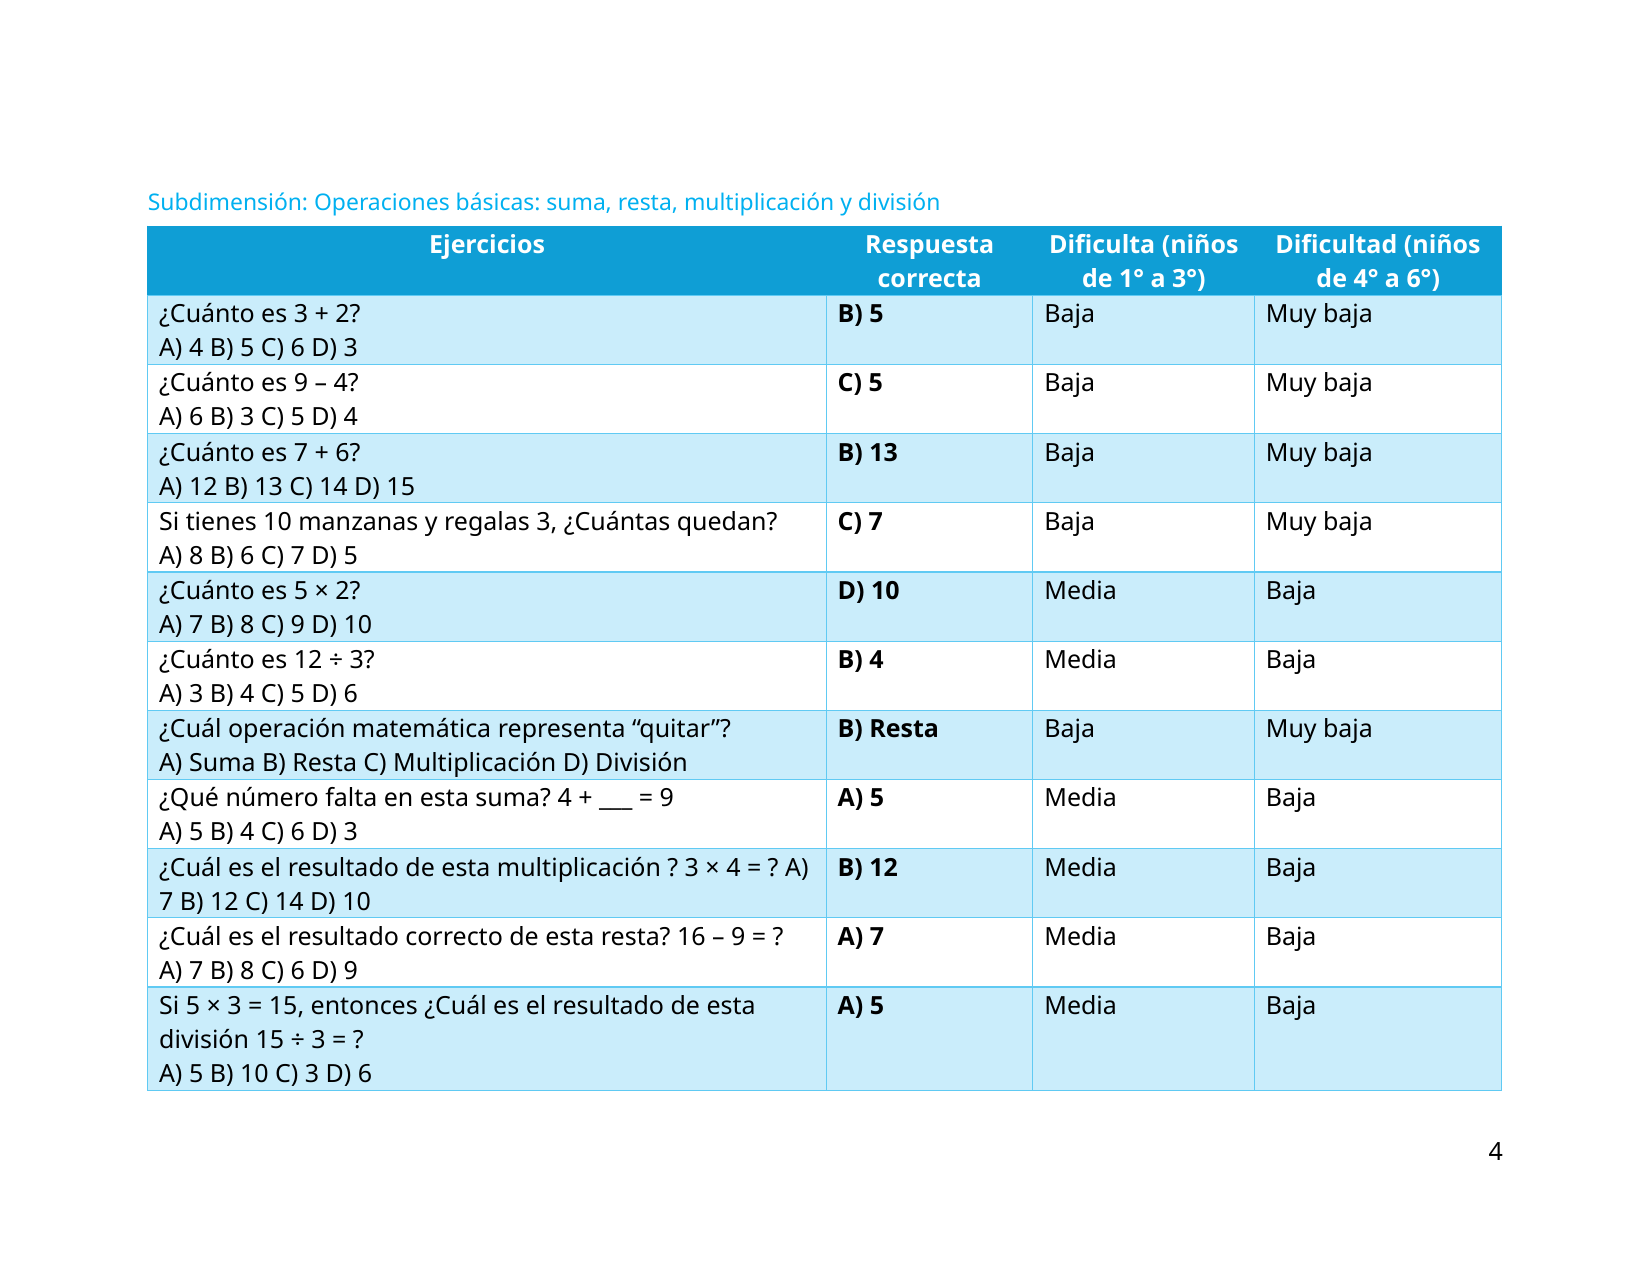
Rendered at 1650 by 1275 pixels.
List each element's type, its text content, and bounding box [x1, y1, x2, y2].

table_cell Muy baja [1255, 365, 1501, 433]
table_cell Muy baja [1255, 503, 1501, 571]
table_cell ¿Cuál es el resultado correcto de esta resta? 16 – 9 = ? A) 7 B) 8 C) 6 D) 9 [148, 918, 826, 986]
table_cell A) 5 [827, 988, 1032, 1090]
table_cell A) 5 [827, 780, 1032, 848]
table_cell Baja [1033, 711, 1254, 779]
table_cell A) 7 [827, 918, 1032, 986]
table_cell ¿Cuánto es 3 + 2? A) 4 B) 5 C) 6 D) 3 [148, 296, 826, 364]
table_cell B) Resta [827, 711, 1032, 779]
table_header Dificultad (niños de 4° a 6°) [1255, 227, 1501, 295]
subtitle Subdimensión: Operaciones básicas: suma, resta, multiplicación y división [148, 186, 1502, 217]
table_cell B) 12 [827, 849, 1032, 917]
table_cell Si tienes 10 manzanas y regalas 3, ¿Cuántas quedan? A) 8 B) 6 C) 7 D) 5 [148, 503, 826, 571]
table_cell Muy baja [1255, 296, 1501, 364]
table_header Dificulta (niños de 1° a 3°) [1033, 227, 1254, 295]
table_cell Media [1033, 642, 1254, 710]
table_cell ¿Qué número falta en esta suma? 4 + ___ = 9 A) 5 B) 4 C) 6 D) 3 [148, 780, 826, 848]
table_cell Media [1033, 849, 1254, 917]
table_cell Baja [1255, 918, 1501, 986]
table_cell Baja [1255, 573, 1501, 641]
table_cell C) 5 [827, 365, 1032, 433]
table_cell Baja [1255, 642, 1501, 710]
table_cell Baja [1255, 988, 1501, 1090]
table_cell Media [1033, 573, 1254, 641]
table_cell ¿Cuánto es 9 – 4? A) 6 B) 3 C) 5 D) 4 [148, 365, 826, 433]
table_header Respuesta correcta [827, 227, 1032, 295]
table_cell B) 5 [827, 296, 1032, 364]
table_cell Baja [1033, 365, 1254, 433]
table_cell Media [1033, 988, 1254, 1090]
table_cell Baja [1033, 296, 1254, 364]
table_cell ¿Cuánto es 5 × 2? A) 7 B) 8 C) 9 D) 10 [148, 573, 826, 641]
table_cell ¿Cuánto es 7 + 6? A) 12 B) 13 C) 14 D) 15 [148, 434, 826, 502]
table_cell Si 5 × 3 = 15, entonces ¿Cuál es el resultado de esta división 15 ÷ 3 = ? A) 5 B) 10 C) 3 D) 6 [148, 988, 826, 1090]
table_cell ¿Cuál es el resultado de esta multiplicación ? 3 × 4 = ? A) 7 B) 12 C) 14 D) 10 [148, 849, 826, 917]
table_cell C) 7 [827, 503, 1032, 571]
table_cell Media [1033, 780, 1254, 848]
table_cell ¿Cuál operación matemática representa “quitar”? A) Suma B) Resta C) Multiplicación D) División [148, 711, 826, 779]
table_cell B) 13 [827, 434, 1032, 502]
table_cell ¿Cuánto es 12 ÷ 3? A) 3 B) 4 C) 5 D) 6 [148, 642, 826, 710]
table_cell Muy baja [1255, 434, 1501, 502]
table_cell Baja [1033, 434, 1254, 502]
table_cell D) 10 [827, 573, 1032, 641]
table_cell Media [1033, 918, 1254, 986]
table_header Ejercicios [148, 227, 826, 295]
table_cell Baja [1255, 780, 1501, 848]
table_cell Muy baja [1255, 711, 1501, 779]
table_cell B) 4 [827, 642, 1032, 710]
table_cell Baja [1255, 849, 1501, 917]
table_cell Baja [1033, 503, 1254, 571]
